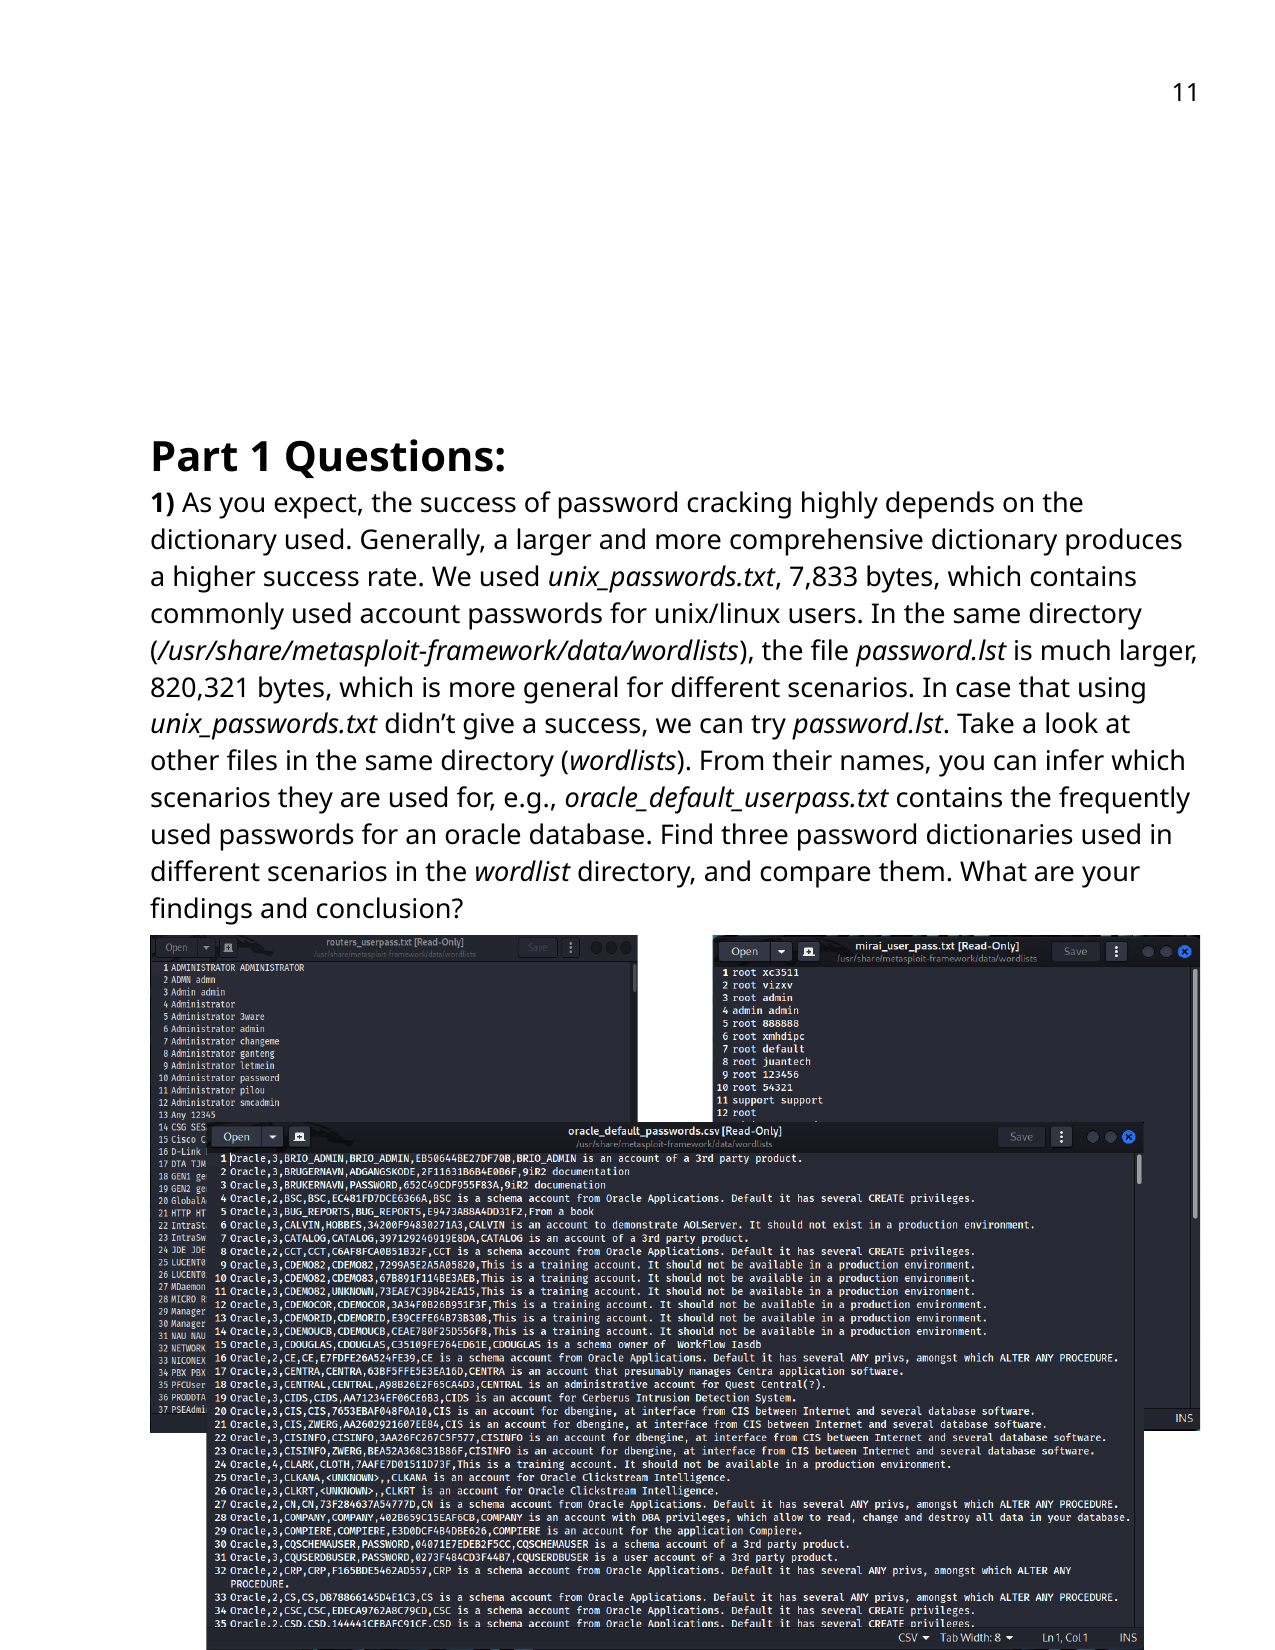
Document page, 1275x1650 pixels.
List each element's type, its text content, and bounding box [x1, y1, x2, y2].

text Part 1 Questions: [150, 427, 1200, 484]
picture [150, 935, 1200, 1650]
text 1) As you expect, the success of password cracking highly depends on the dictionary used. Generally, a larger and more comprehensive dictionary produces a higher success rate. We used unix_passwords.txt, 7,833 bytes, which contains commonly used account passwords for unix/linux users. In the same directory (/usr/share/metasploit-framework/data/wordlists), the file password.lst is much larger, 820,321 bytes, which is more general for different scenarios. In case that using unix_passwords.txt didn’t give a success, we can try password.lst. Take a look at other files in the same directory (wordlists). From their names, you can infer which scenarios they are used for, e.g., oracle_default_userpass.txt contains the frequently used passwords for an oracle database. Find three password dictionaries used in different scenarios in the wordlist directory, and compare them. What are your findings and conclusion? [150, 484, 1200, 926]
